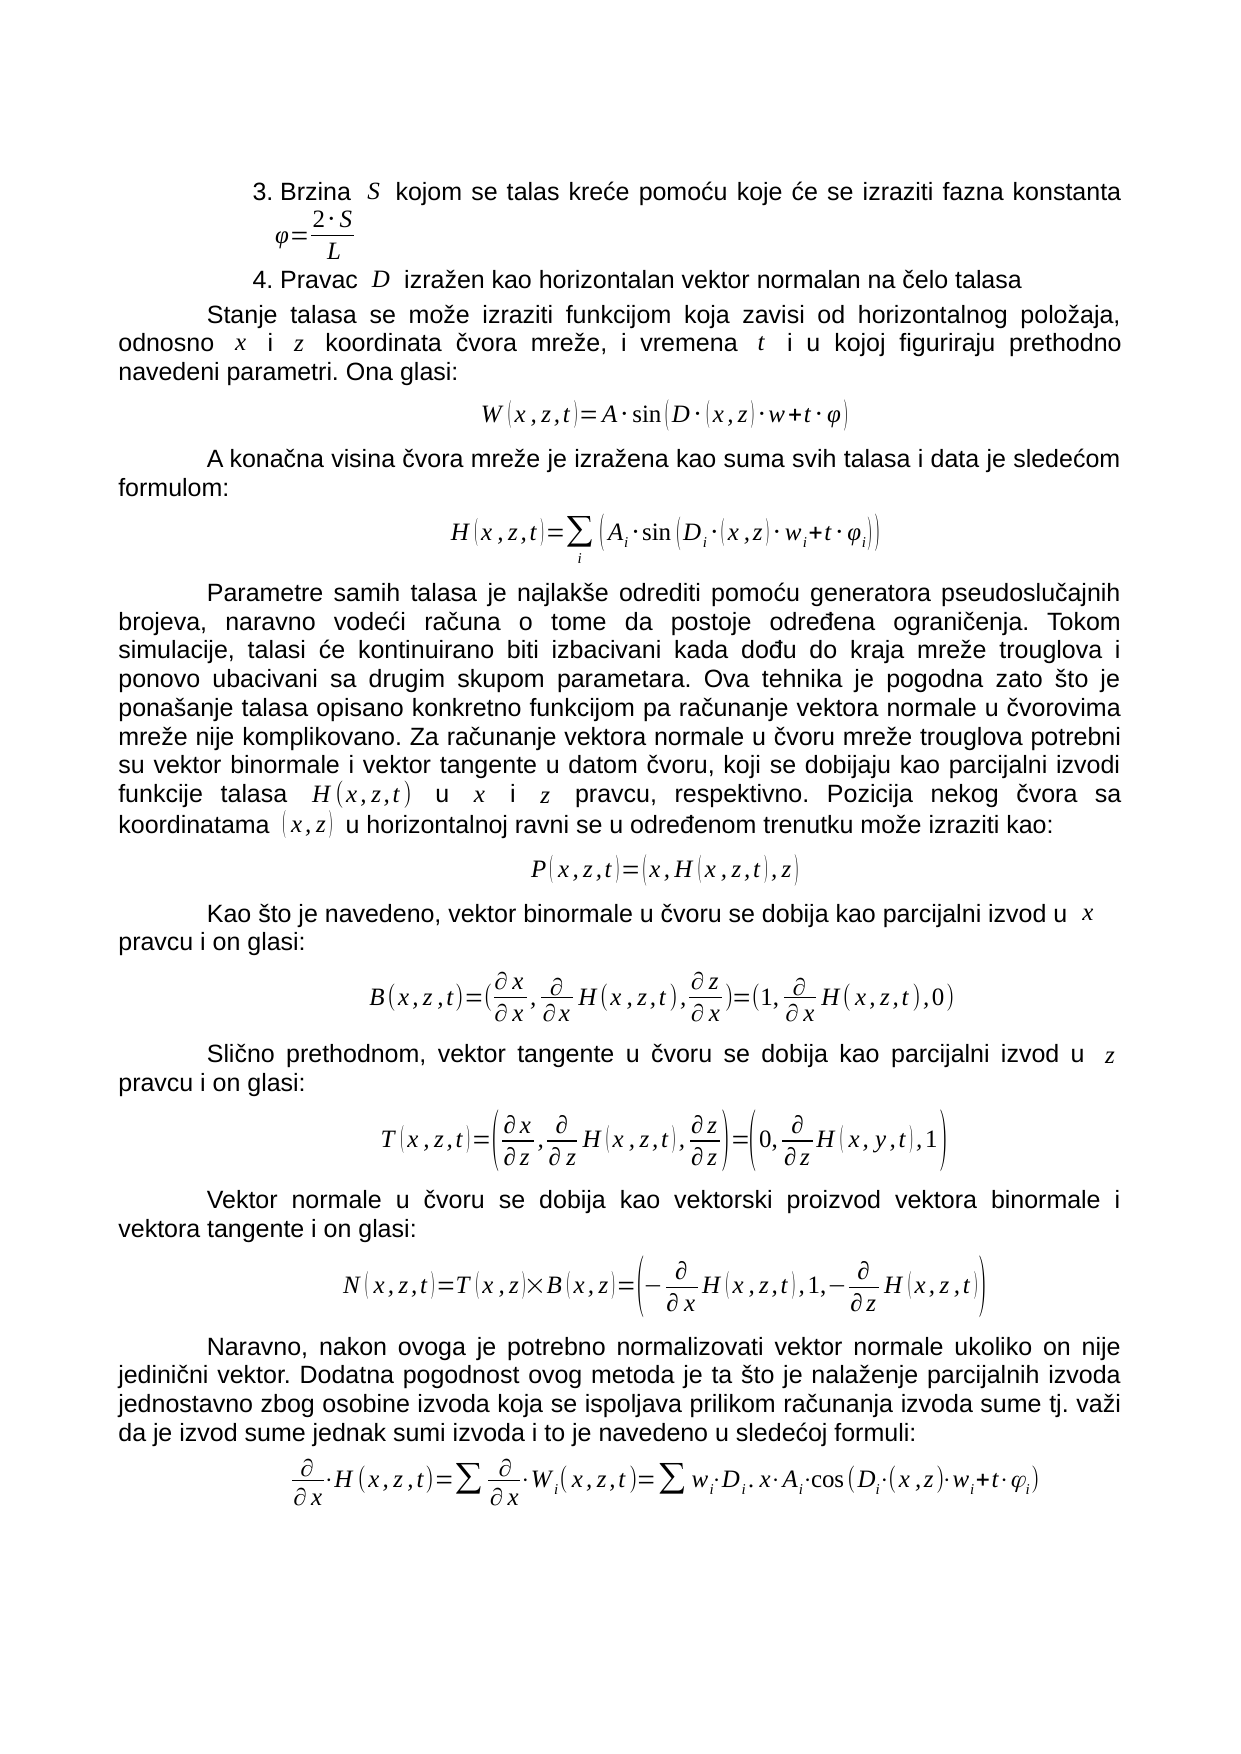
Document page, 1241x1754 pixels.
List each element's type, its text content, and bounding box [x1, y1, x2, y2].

text Kao što je navedeno, vektor binormale u čvoru se dobija kao parcijalni izvod u pravcu i on glasi: [118, 899, 1122, 956]
text A konačna visina čvora mreže je izražena kao suma svih talasa i data je sledećom formulom: [118, 444, 1122, 501]
list Brzina kojom se talas kreće pomoću koje će se izraziti fazna konstanta [252, 177, 1122, 265]
text Slično prethodnom, vektor tangente u čvoru se dobija kao parcijalni izvod u pravcu i on glasi: [118, 1039, 1122, 1096]
text Stanje talasa se može izraziti funkcijom koja zavisi od horizontalnog položaja, odnosno i koordinata čvora mreže, i vremena i u kojoj figuriraju prethodno navedeni parametri. Ona glasi: [118, 299, 1122, 386]
list Pravac izražen kao horizontalan vektor normalan na čelo talasa [252, 265, 1122, 294]
text Parametre samih talasa je najlakše odrediti pomoću generatora pseudoslučajnih brojeva, naravno vodeći računa o tome da postoje određena ograničenja. Tokom simulacije, talasi će kontinuirano biti izbacivani kada dođu do kraja mreže trouglova i ponovo ubacivani sa drugim skupom parametara. Ova tehnika je pogodna zato što je ponašanje talasa opisano konkretno funkcijom pa računanje vektora normale u čvorovima mreže nije komplikovano. Za računanje vektora normale u čvoru mreže trouglova potrebni su vektor binormale i vektor tangente u datom čvoru, koji se dobijaju kao parcijalni izvodi funkcije talasa u i pravcu, respektivno. Pozicija nekog čvora sa koordinatama u horizontalnoj ravni se u određenom trenutku može izraziti kao: [118, 578, 1122, 841]
text Vektor normale u čvoru se dobija kao vektorski proizvod vektora binormale i vektora tangente i on glasi: [118, 1185, 1122, 1243]
text Naravno, nakon ovoga je potrebno normalizovati vektor normale ukoliko on nije jedinični vektor. Dodatna pogodnost ovog metoda je ta što je nalaženje parcijalnih izvoda jednostavno zbog osobine izvoda koja se ispoljava prilikom računanja izvoda sume tj. važi da je izvod sume jednak sumi izvoda i to je navedeno u sledećoj formuli: [118, 1331, 1122, 1446]
